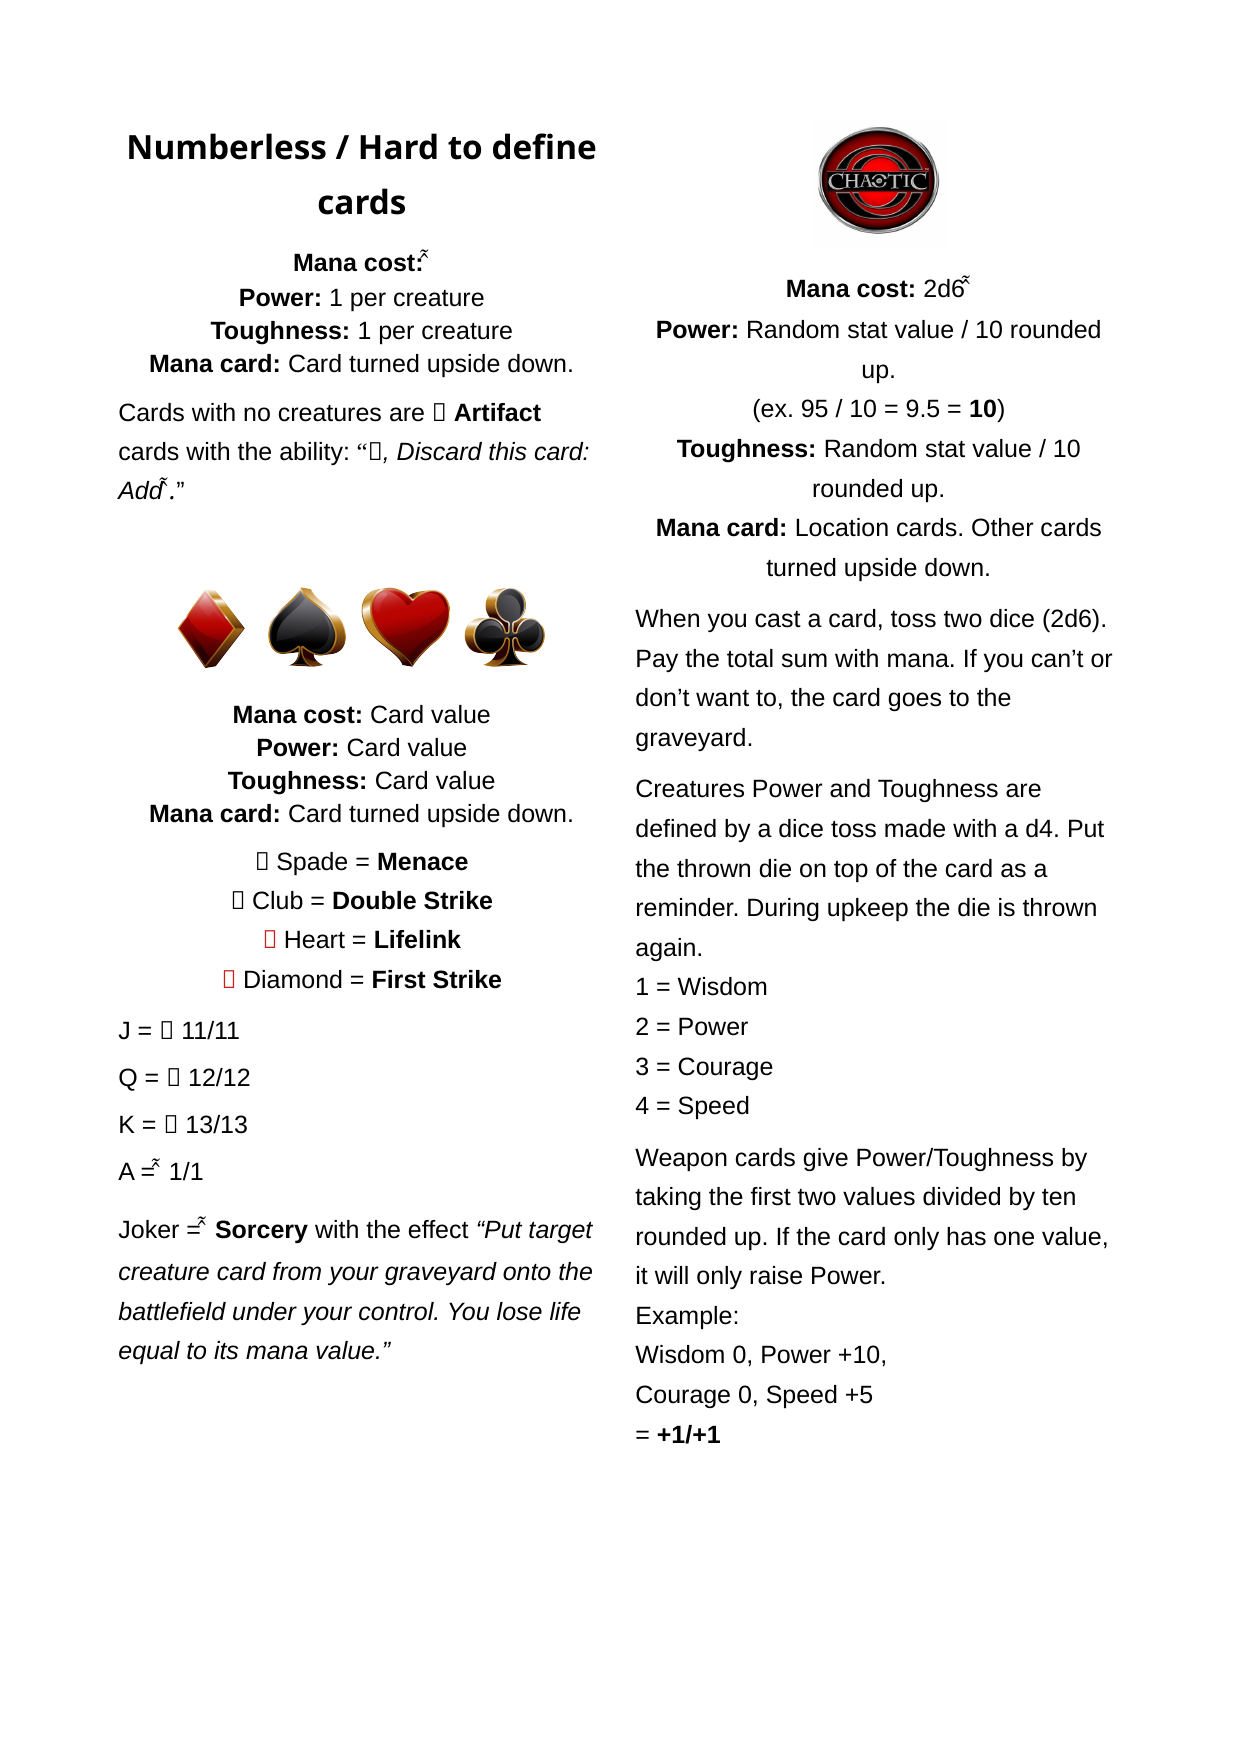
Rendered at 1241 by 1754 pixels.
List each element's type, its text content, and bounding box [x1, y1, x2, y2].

text Creatures Power and Toughness are defined by a dice toss made with a d4. Put the thrown die on top of the card as a reminder. During upkeep the die is thrown again. 1 = Wisdom 2 = Power 3 = Courage 4 = Speed [635, 774, 1122, 1120]
text Mana cost: 2d6  Power: Random stat value / 10 rounded up. (ex. 95 / 10 = 9.5 = 10) Toughness: Random stat value / 10 rounded up. Mana card: Location cards. Other cards turned upside down. [635, 270, 1122, 582]
text  Spade = Menace  Club = Double Strike  Heart = Lifelink  Diamond = First Strike [118, 844, 605, 995]
text Weapon cards give Power/Toughness by taking the first two values divided by ten rounded up. If the card only has one value, it will only raise Power. Example: Wisdom 0, Power +10, Courage 0, Speed +5 = +1/+1 [635, 1143, 1122, 1448]
picture [811, 118, 946, 248]
text When you cast a card, toss two dice (2d6). Pay the total sum with mana. If you can’t or don’t want to, the card goes to the graveyard. [635, 604, 1122, 752]
text J =  11/11 Q =  12/12 K =  13/13 A =  1/1 [118, 1012, 605, 1187]
text Numberless / Hard to define cards [118, 124, 605, 224]
text Mana cost:  Power: 1 per creature Toughness: 1 per creature Mana card: Card turned upside down. [118, 245, 605, 378]
picture [169, 568, 554, 675]
text Joker =  Sorcery with the effect “Put target creature card from your graveyard onto the battlefield under your control. You lose life equal to its mana value.” [118, 1212, 605, 1365]
text Mana cost: Card value Power: Card value Toughness: Card value Mana card: Card turned upside down. [118, 700, 605, 828]
text Cards with no creatures are  Artifact cards with the ability: “, Discard this card: Add .” [118, 394, 605, 507]
